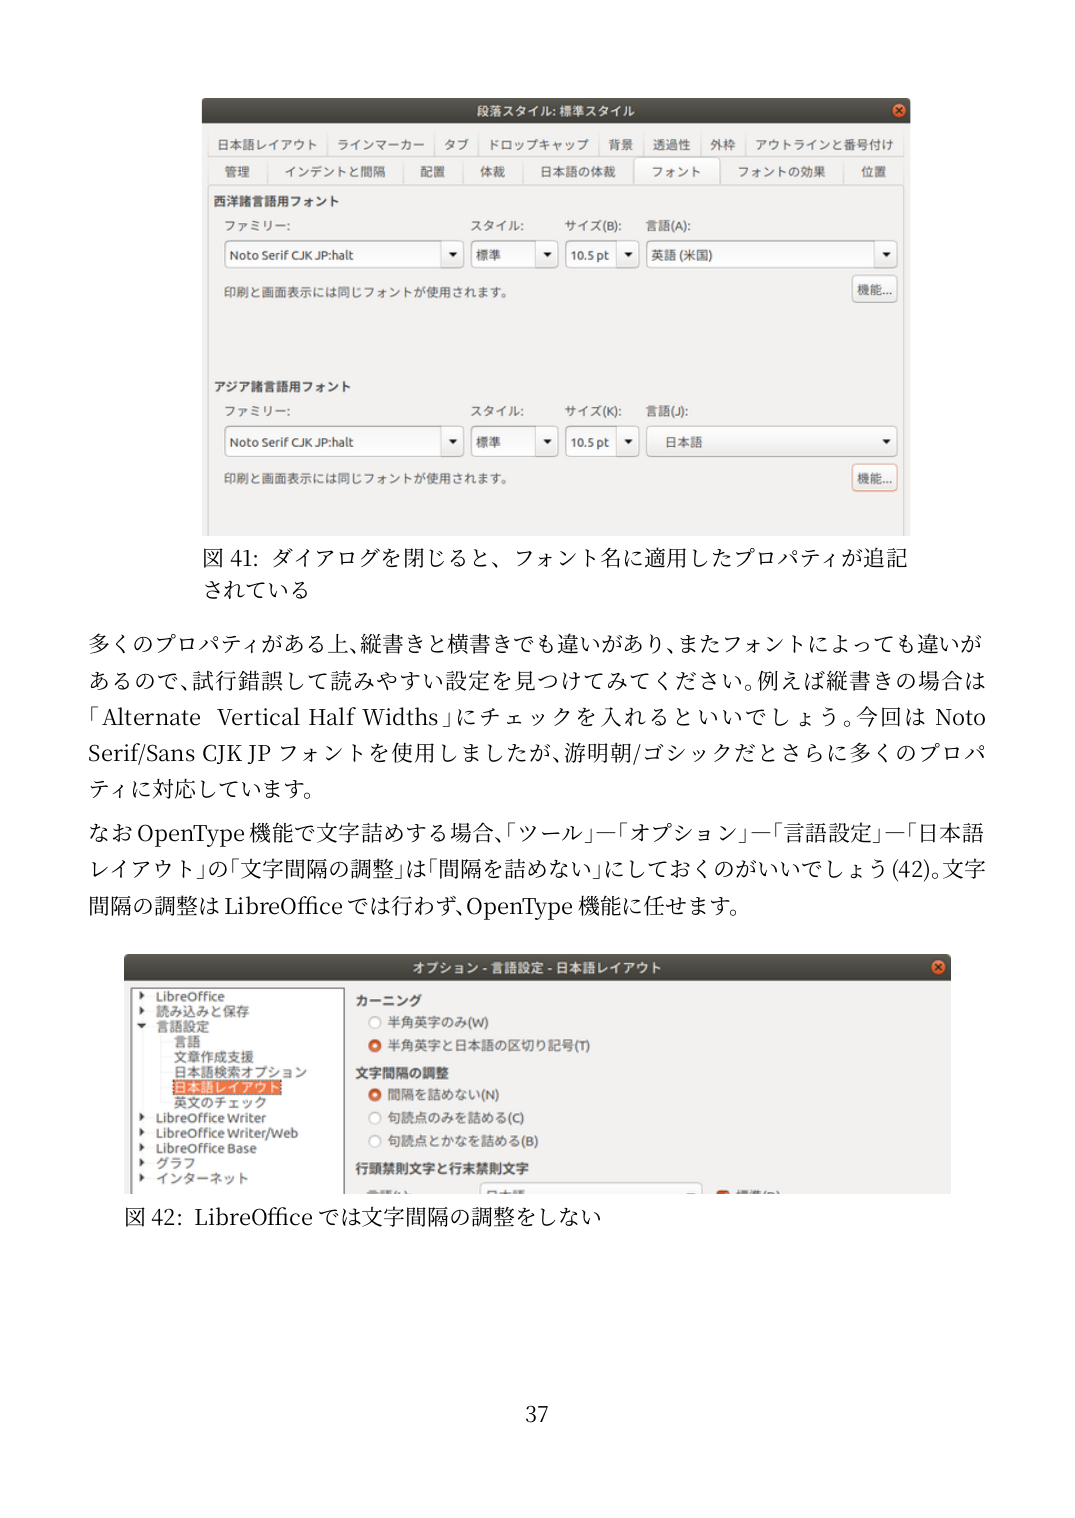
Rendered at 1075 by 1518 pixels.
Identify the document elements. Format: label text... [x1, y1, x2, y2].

text なおOpenType機能で文字詰めする場合、「ツール」―「オプション」―「言語設定」―「日本語レイアウト」の「文字間隔の調整」は「間隔を詰めない」にしておくのがいいでしょう(図 42)。文字間隔の調整はLibreOfficeでは行わず、OpenType機能に任せます。 [124, 1231, 951, 1254]
picture [124, 954, 951, 1194]
text 図 42: LibreOfficeでは文字間隔の調整をしない [124, 1194, 951, 1231]
picture [201, 98, 911, 536]
text なおOpenType機能で文字詰めする場合、「ツール」―「オプション」―「言語設定」―「日本語レイアウト」の「文字間隔の調整」は「間隔を詰めない」にしておくのがいいでしょう(図 42)。文字間隔の調整はLibreOfficeでは行わず、OpenType機能に任せます。 [124, 942, 951, 954]
text なおOpenType機能で文字詰めする場合、「ツール」―「オプション」―「言語設定」―「日本語レイアウト」の「文字間隔の調整」は「間隔を詰めない」にしておくのがいいでしょう(図 42)。文字間隔の調整はLibreOfficeでは行わず、OpenType機能に任せます。 [88, 817, 986, 920]
text 図 41: ダイアログを閉じると、フォント名に適用したプロパティが追記されている [202, 536, 911, 604]
text 多くのプロパティがある上、縦書きと横書きでも違いがあり、またフォントによっても違いがあるので、試行錯誤して読みやすい設定を見つけてみてください。例えば縦書きの場合は「Alternate Vertical Half Widths」にチェックを入れるといいでしょう。今回はNoto Serif/Sans CJK JPフォントを使用しましたが、游明朝/ゴシックだとさらに多くのプロパティに対応しています。 [88, 86, 986, 804]
